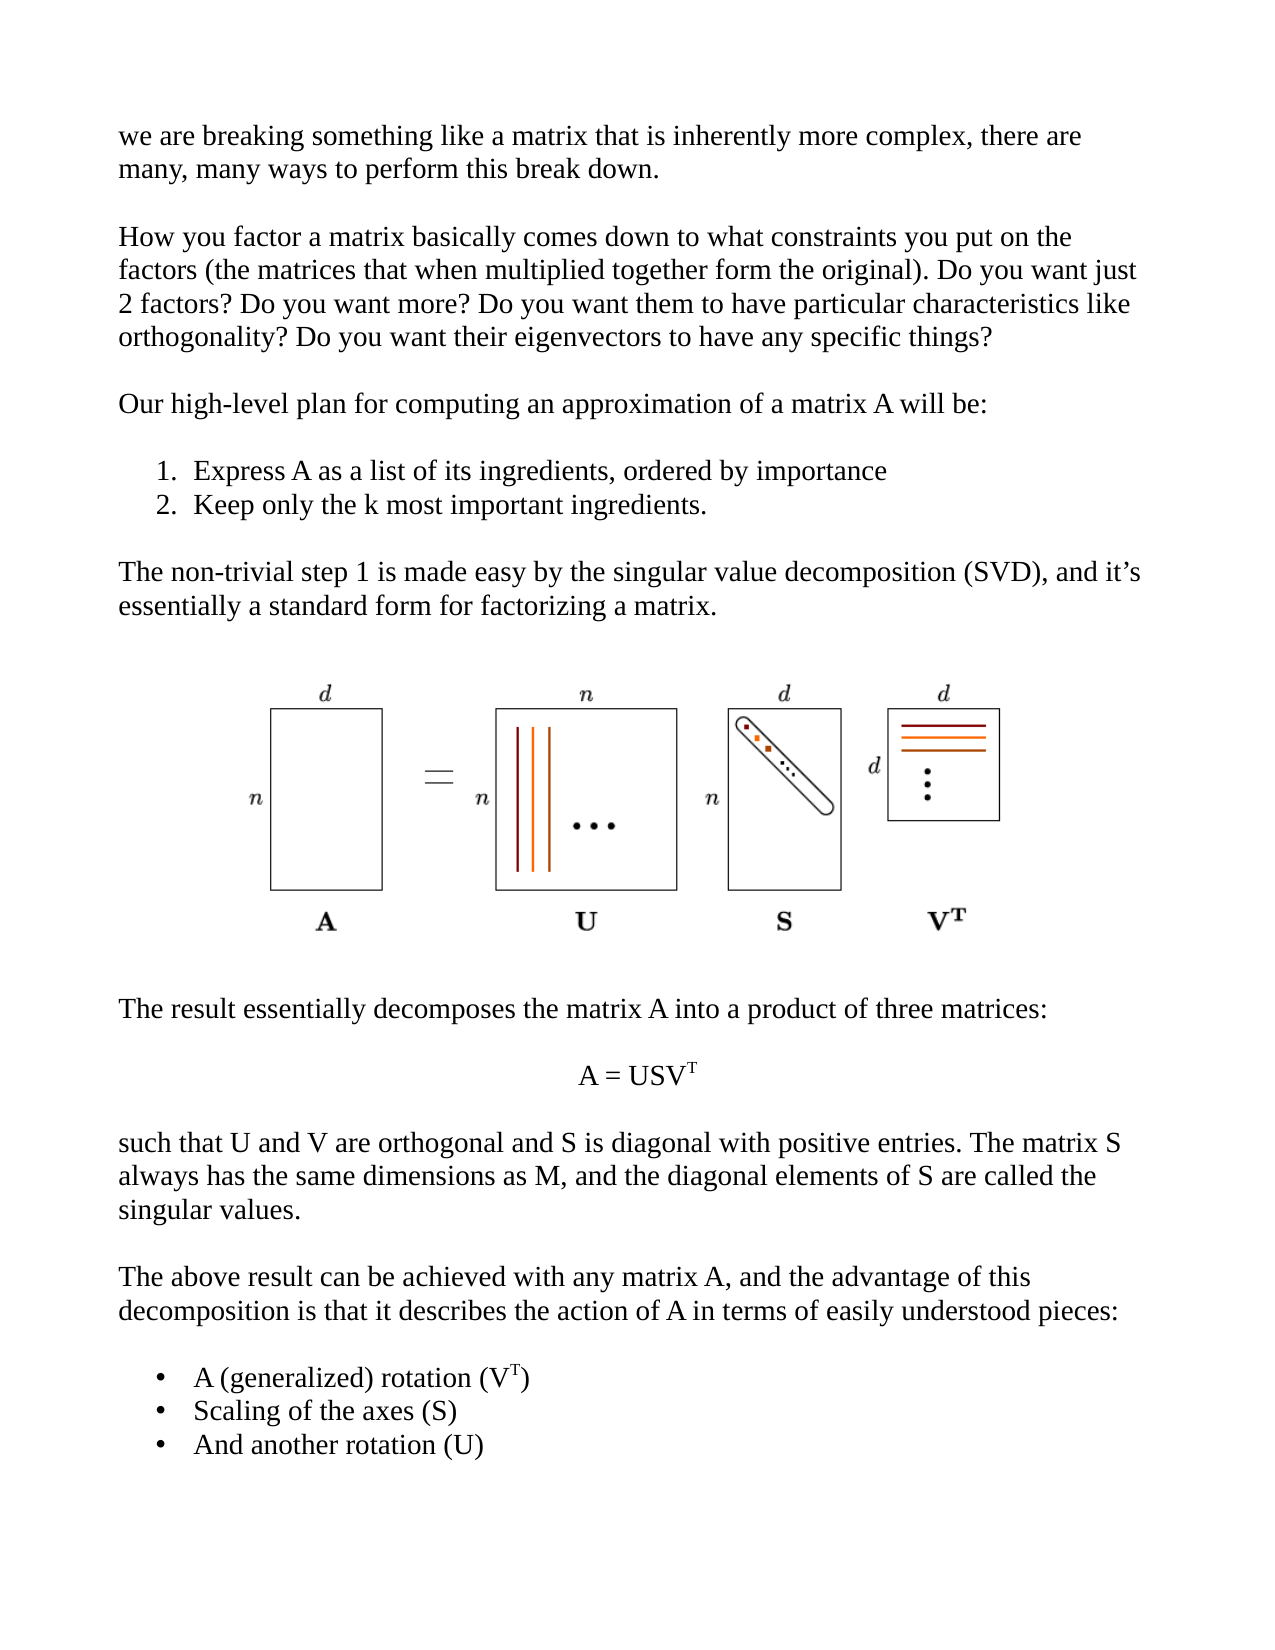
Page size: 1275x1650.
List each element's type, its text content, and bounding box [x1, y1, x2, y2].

list Express A as a list of its ingredients, ordered by importance [156, 453, 1157, 487]
text A = USVT [118, 1058, 1157, 1091]
list Keep only the k most important ingredients. [156, 487, 1157, 521]
text The result essentially decomposes the matrix A into a product of three matrices: [118, 991, 1157, 1024]
text such that U and V are orthogonal and S is diagonal with positive entries. The matrix S always has the same dimensions as M, and the diagonal elements of S are called the singular values. [118, 1125, 1157, 1226]
list Scaling of the axes (S) [156, 1393, 1157, 1427]
list And another rotation (U) [156, 1427, 1157, 1461]
text we are breaking something like a matrix that is inherently more complex, there are many, many ways to perform this break down. [118, 118, 1157, 185]
text The non-trivial step 1 is made easy by the singular value decomposition (SVD), and it’s essentially a standard form for factorizing a matrix. [118, 554, 1157, 621]
picture [215, 654, 1060, 958]
list A (generalized) rotation (VT) [156, 1360, 1157, 1393]
text How you factor a matrix basically comes down to what constraints you put on the factors (the matrices that when multiplied together form the original). Do you want just 2 factors? Do you want more? Do you want them to have particular characteristics like orthogonality? Do you want their eigenvectors to have any specific things? [118, 219, 1157, 353]
text The above result can be achieved with any matrix A, and the advantage of this decomposition is that it describes the action of A in terms of easily understood pieces: [118, 1259, 1157, 1326]
text Our high-level plan for computing an approximation of a matrix A will be: [118, 386, 1157, 420]
